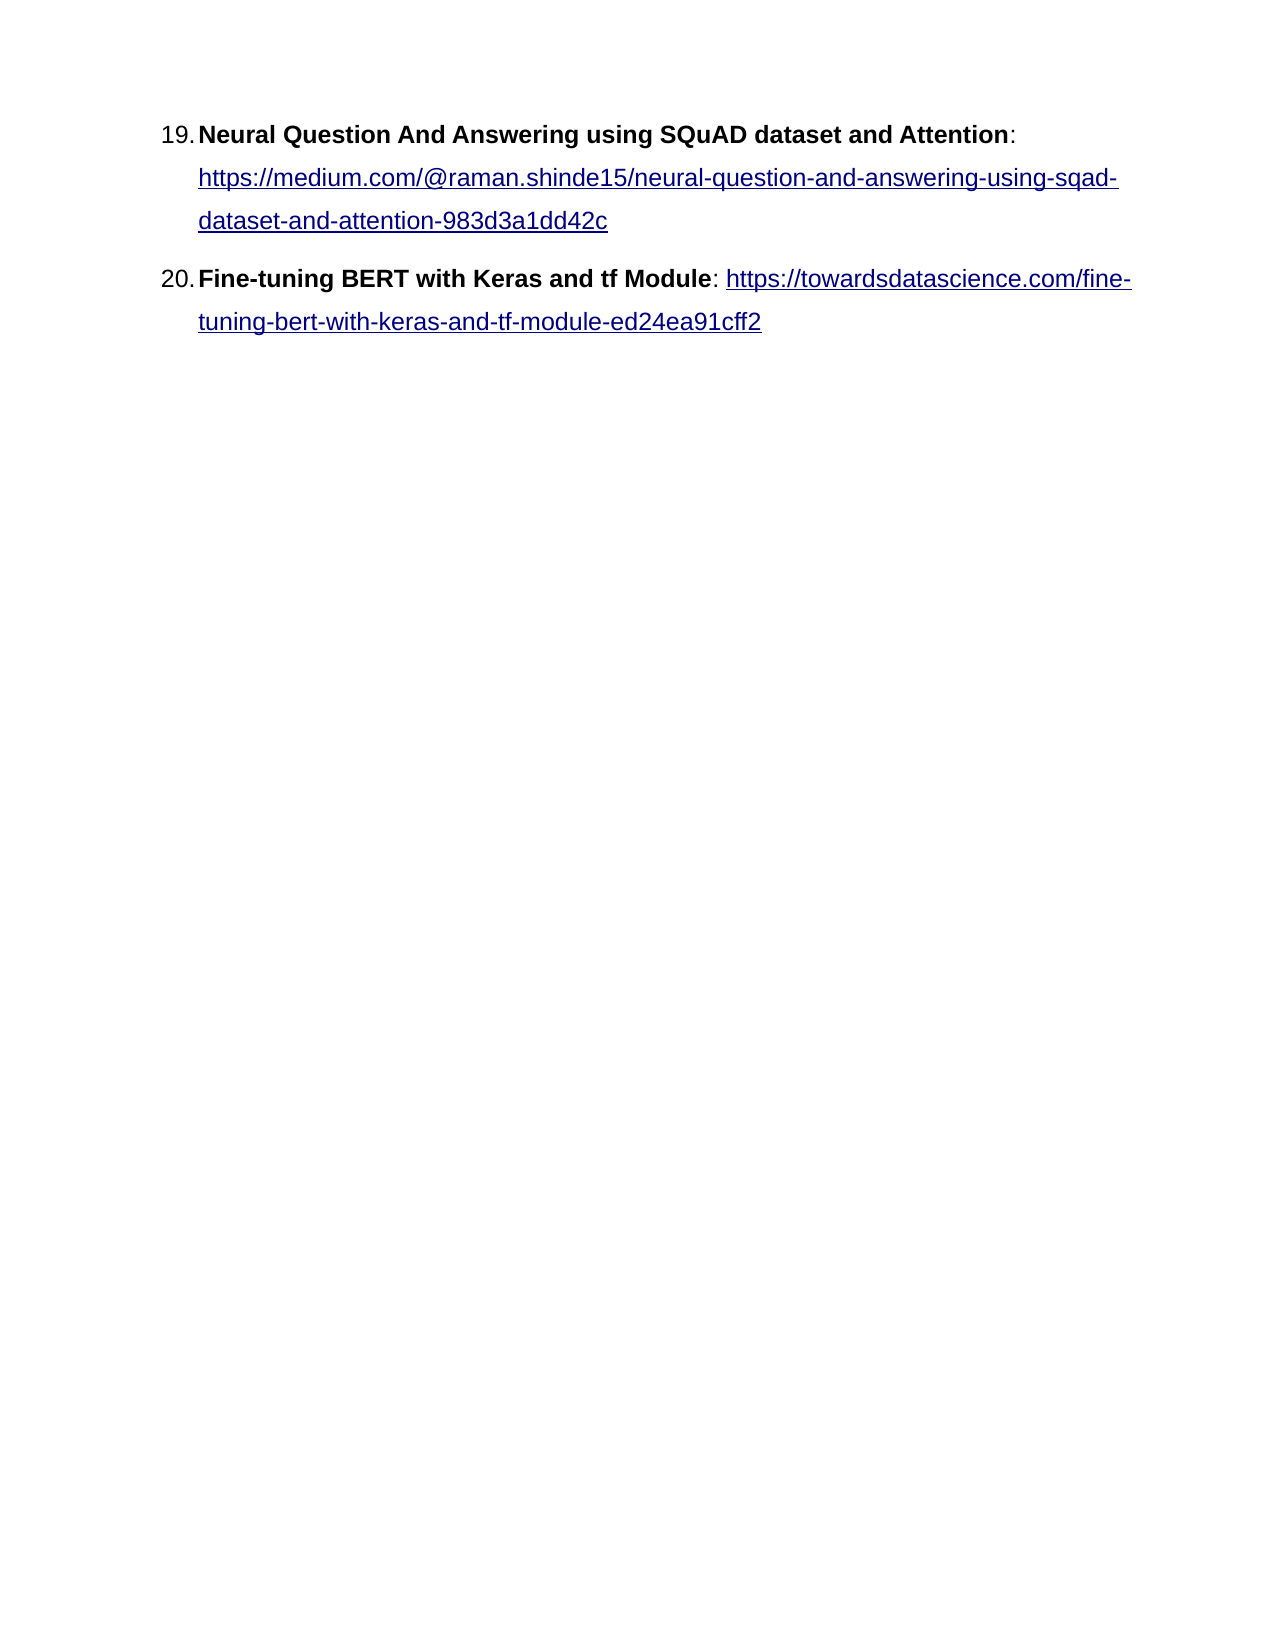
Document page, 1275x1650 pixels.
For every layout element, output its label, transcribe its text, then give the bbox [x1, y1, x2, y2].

list Fine-tuning BERT with Keras and tf Module: https://towardsdatascience.com/fine-tuning-bert-with-keras-and-tf-module-ed24ea91cff2 [161, 264, 1152, 336]
list Neural Question And Answering using SQuAD dataset and Attention: https://medium.com/@raman.shinde15/neural-question-and-answering-using-sqad-dataset-and-attention-983d3a1dd42c [161, 120, 1152, 235]
